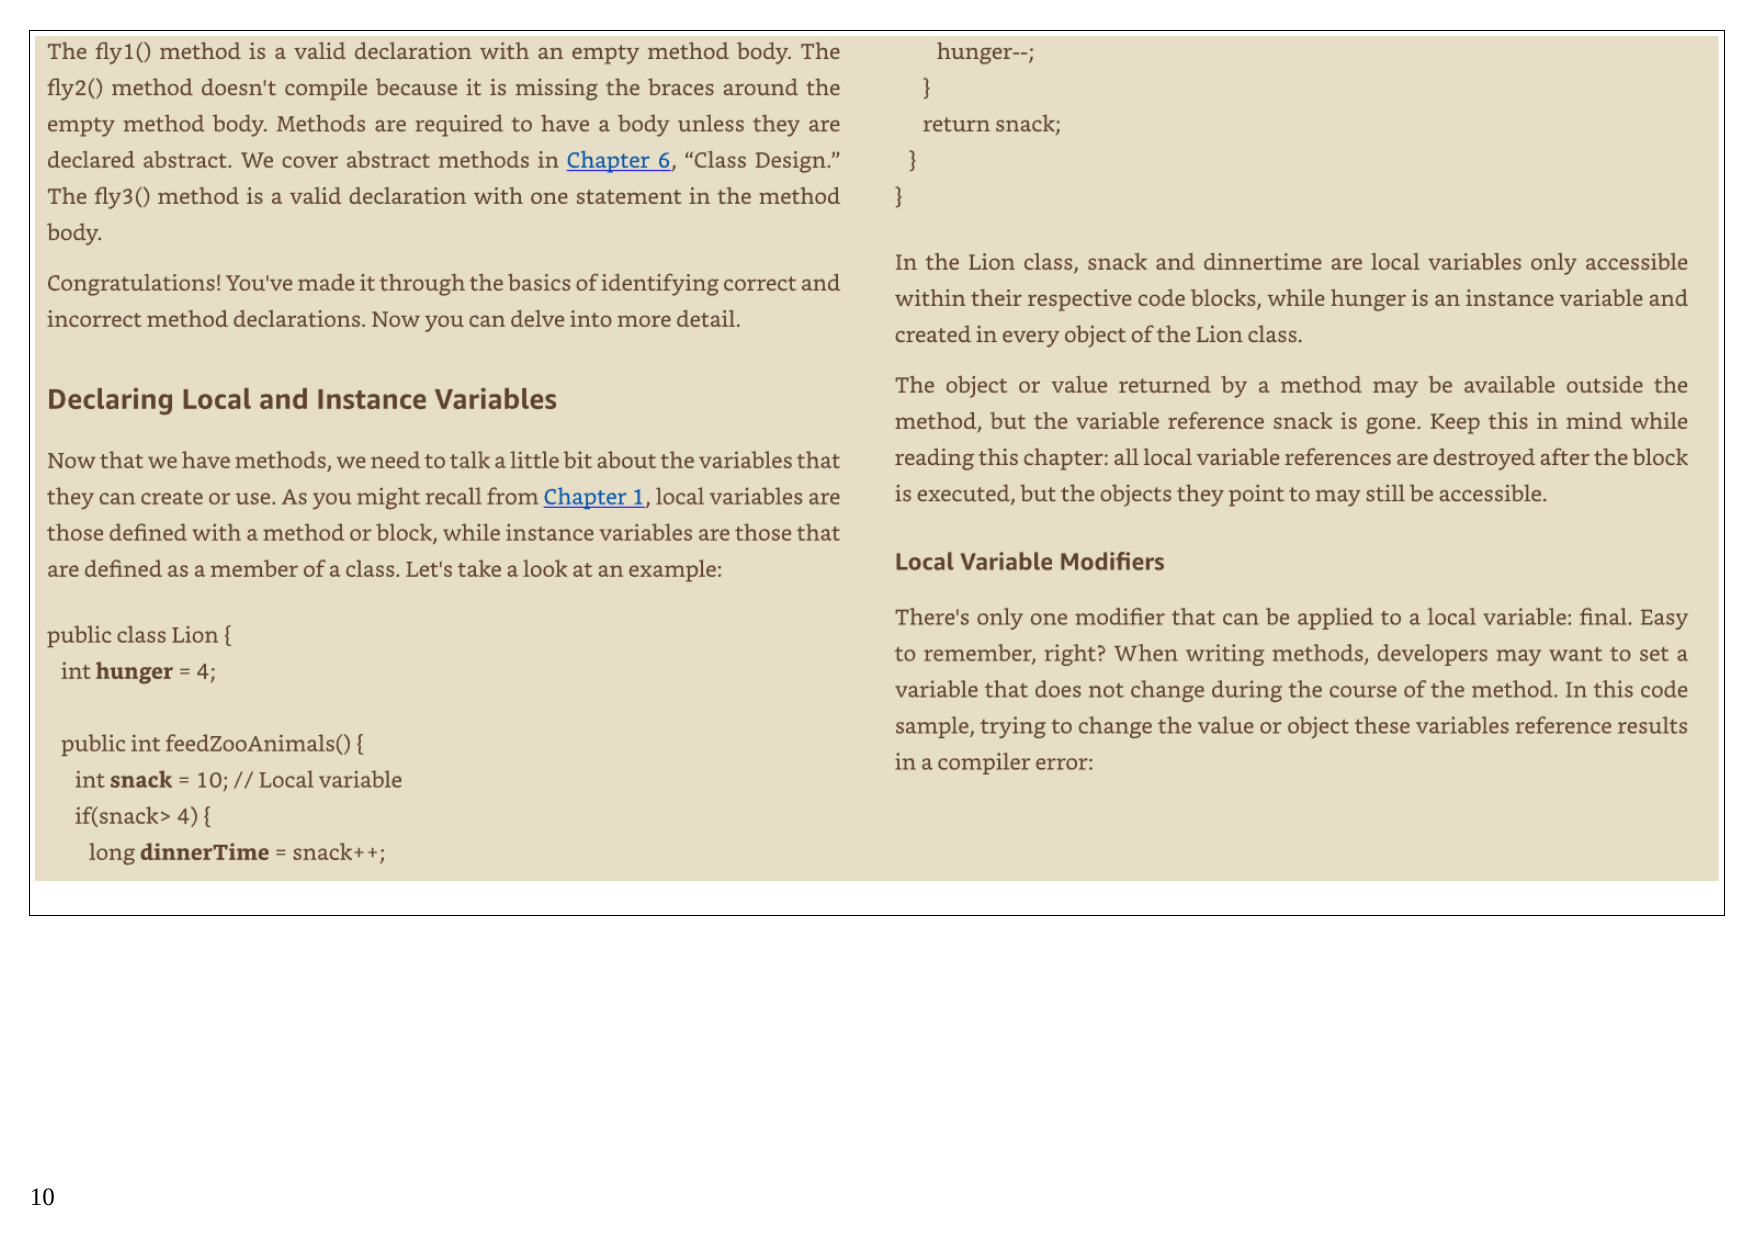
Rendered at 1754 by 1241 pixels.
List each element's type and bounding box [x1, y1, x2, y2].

picture [35, 36, 1719, 881]
table_cell [30, 31, 1724, 915]
